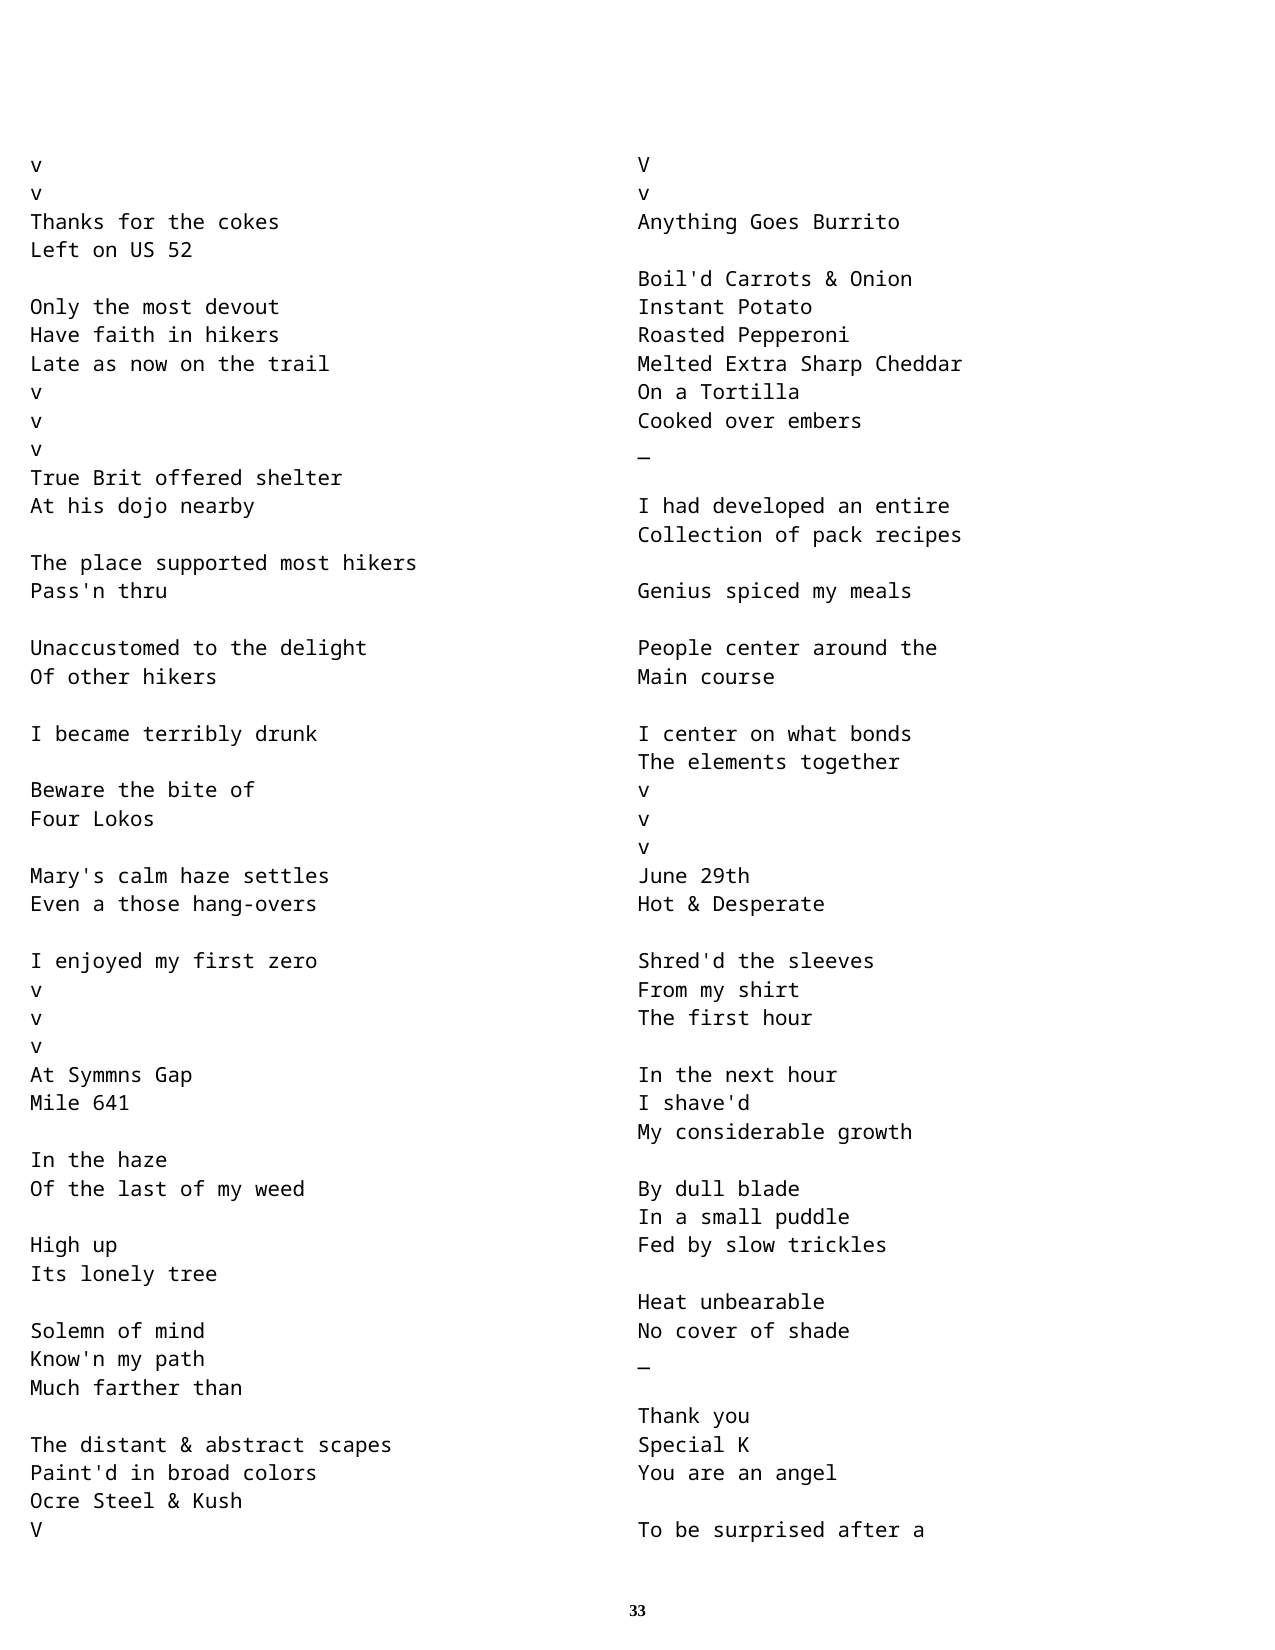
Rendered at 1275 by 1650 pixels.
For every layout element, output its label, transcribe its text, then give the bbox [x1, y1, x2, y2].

text Thank you [637, 1401, 1245, 1430]
text At Symmns Gap [30, 1060, 637, 1088]
text Much farther than [30, 1373, 637, 1401]
text Heat unbearable [637, 1287, 1245, 1316]
text Cooked over embers [637, 406, 1245, 434]
text I shave'd [637, 1088, 1245, 1117]
text Four Lokos [30, 804, 637, 832]
text Mile 641 [30, 1088, 637, 1117]
text V [637, 150, 1245, 178]
text v [637, 178, 1245, 207]
text Anything Goes Burrito [637, 207, 1245, 235]
text People center around the [637, 633, 1245, 662]
text In the haze [30, 1145, 637, 1174]
text Late as now on the trail [30, 349, 637, 377]
text By dull blade [637, 1174, 1245, 1202]
text Boil'd Carrots & Onion [637, 264, 1245, 292]
text v [637, 832, 1245, 861]
text I center on what bonds [637, 719, 1245, 747]
text v [30, 434, 637, 463]
text I enjoyed my first zero [30, 946, 637, 975]
text Solemn of mind [30, 1316, 637, 1344]
text The elements together [637, 747, 1245, 776]
text Even a those hang-overs [30, 889, 637, 918]
text v [30, 1032, 637, 1060]
text In a small puddle [637, 1202, 1245, 1231]
text Have faith in hikers [30, 321, 637, 349]
text Unaccustomed to the delight [30, 633, 637, 662]
text The first hour [637, 1003, 1245, 1032]
text To be surprised after a [637, 1515, 1245, 1543]
text v [637, 804, 1245, 832]
text Beware the bite of [30, 776, 637, 804]
text High up [30, 1231, 637, 1259]
text Hot & Desperate [637, 889, 1245, 918]
text On a Tortilla [637, 377, 1245, 406]
text Special K [637, 1430, 1245, 1458]
text June 29th [637, 861, 1245, 889]
text At his dojo nearby [30, 491, 637, 520]
text v [30, 150, 637, 178]
text My considerable growth [637, 1117, 1245, 1145]
text The place supported most hikers [30, 548, 637, 577]
text Main course [637, 662, 1245, 690]
text Collection of pack recipes [637, 520, 1245, 548]
text The distant & abstract scapes [30, 1430, 637, 1458]
text Mary's calm haze settles [30, 861, 637, 889]
text Left on US 52 [30, 235, 637, 264]
text I became terribly drunk [30, 719, 637, 747]
text I had developed an entire [637, 491, 1245, 520]
text Shred'd the sleeves [637, 946, 1245, 975]
text v [30, 406, 637, 434]
text Of the last of my weed [30, 1174, 637, 1202]
text V [30, 1515, 637, 1543]
text Its lonely tree [30, 1259, 637, 1287]
text No cover of shade [637, 1316, 1245, 1344]
text Paint'd in broad colors [30, 1458, 637, 1487]
text Fed by slow trickles [637, 1231, 1245, 1259]
text Melted Extra Sharp Cheddar [637, 349, 1245, 377]
text Pass'n thru [30, 577, 637, 605]
text v [30, 975, 637, 1003]
text You are an angel [637, 1458, 1245, 1487]
text Thanks for the cokes [30, 207, 637, 235]
text From my shirt [637, 975, 1245, 1003]
text Instant Potato [637, 292, 1245, 321]
text Genius spiced my meals [637, 577, 1245, 605]
text _ [637, 434, 1245, 463]
text Know'n my path [30, 1344, 637, 1373]
text v [30, 1003, 637, 1032]
text Roasted Pepperoni [637, 321, 1245, 349]
text True Brit offered shelter [30, 463, 637, 491]
text v [30, 377, 637, 406]
text In the next hour [637, 1060, 1245, 1088]
text Ocre Steel & Kush [30, 1487, 637, 1515]
text Of other hikers [30, 662, 637, 690]
text v [30, 178, 637, 207]
text _ [637, 1344, 1245, 1373]
text Only the most devout [30, 292, 637, 321]
text v [637, 776, 1245, 804]
